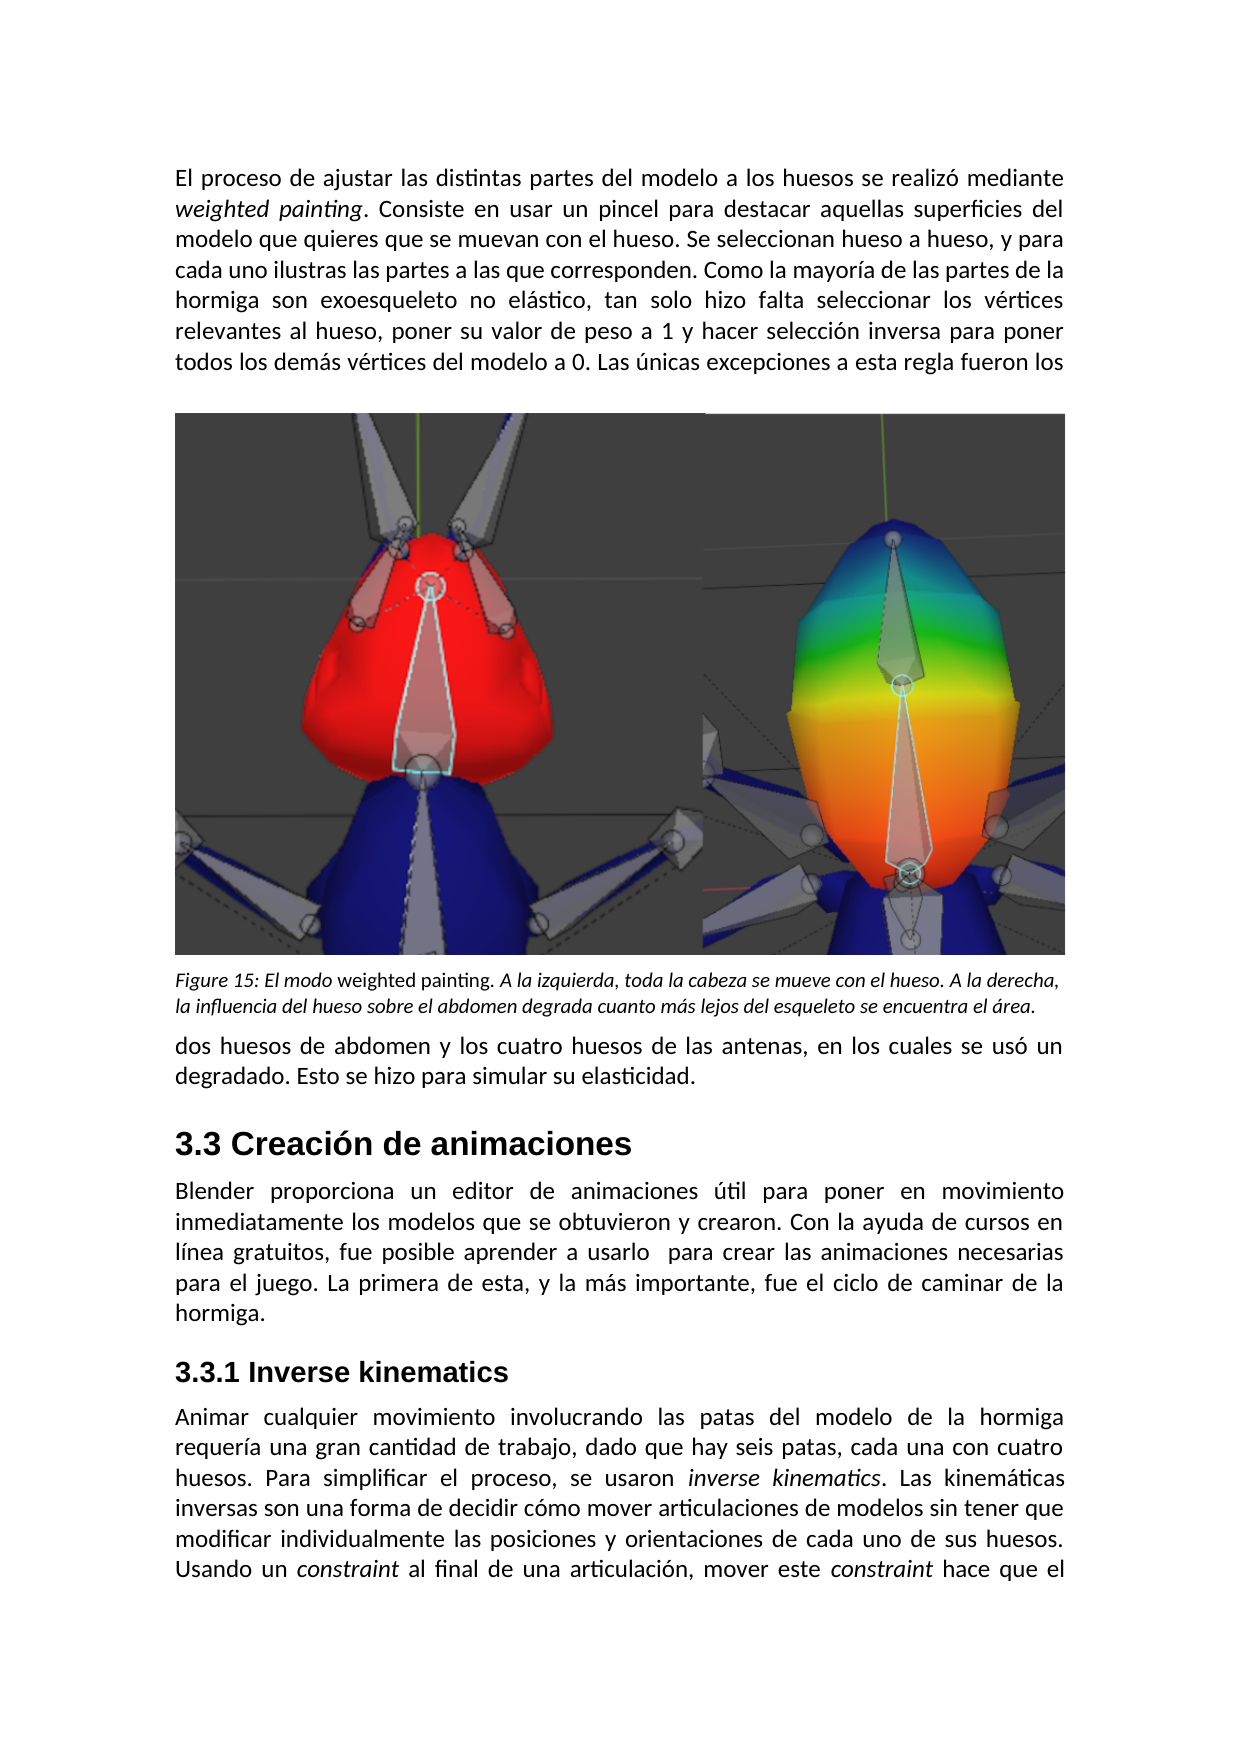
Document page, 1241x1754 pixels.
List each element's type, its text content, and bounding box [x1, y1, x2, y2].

text Figure 15: El modo weighted painting. A la izquierda, toda la cabeza se mueve con el hueso. A la derecha, la influencia del hueso sobre el abdomen degrada cuanto más lejos del esqueleto se encuentra el área. [175, 955, 1065, 1018]
text Animar cualquier movimiento involucrando las patas del modelo de la hormiga requería una gran cantidad de trabajo, dado que hay seis patas, cada una con cuatro huesos. Para simplificar el proceso, se usaron inverse kinematics. Las kinemáticas inversas son una forma de decidir cómo mover articulaciones de modelos sin tener que modificar individualmente las posiciones y orientaciones de cada uno de sus huesos. Usando un constraint al final de una articulación, mover este constraint hace que el [175, 1401, 1065, 1584]
text dos huesos de abdomen y los cuatro huesos de las antenas, en los cuales se usó un degradado. Esto se hizo para simular su elasticidad. [175, 1018, 1065, 1091]
picture [175, 413, 1066, 955]
text El proceso de ajustar las distintas partes del modelo a los huesos se realizó mediante weighted painting. Consiste en usar un pincel para destacar aquellas superficies del modelo que quieres que se muevan con el hueso. Se seleccionan hueso a hueso, y para cada uno ilustras las partes a las que corresponden. Como la mayoría de las partes de la hormiga son exoesqueleto no elástico, tan solo hizo falta seleccionar los vértices relevantes al hueso, poner su valor de peso a 1 y hacer selección inversa para poner todos los demás vértices del modelo a 0. Las únicas excepciones a esta regla fueron los [175, 162, 1065, 413]
subtitle Creación de animaciones [175, 1124, 1065, 1163]
text Blender proporciona un editor de animaciones útil para poner en movimiento inmediatamente los modelos que se obtuvieron y crearon. Con la ayuda de cursos en línea gratuitos, fue posible aprender a usarlo para crear las animaciones necesarias para el juego. La primera de esta, y la más importante, fue el ciclo de caminar de la hormiga. [175, 1175, 1065, 1328]
subtitle Inverse kinematics [175, 1355, 1065, 1388]
